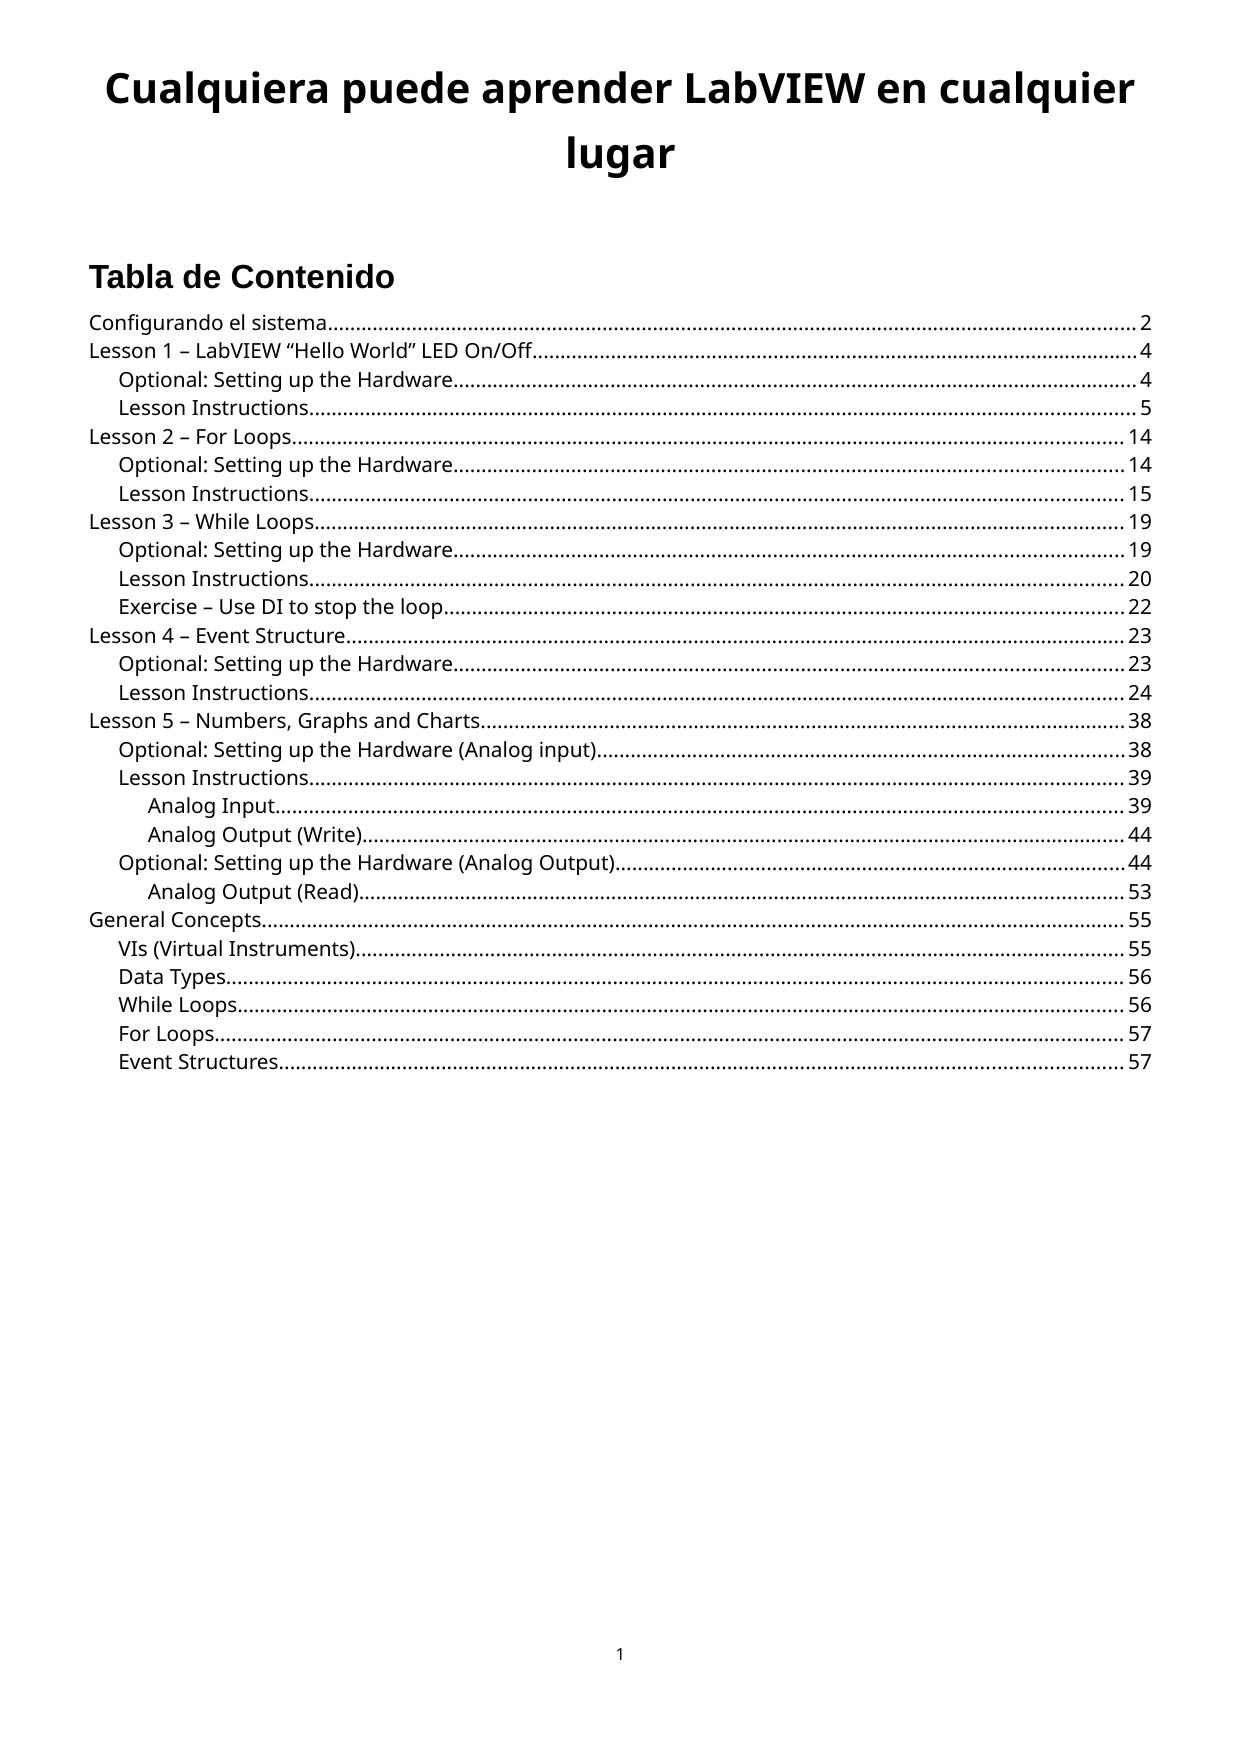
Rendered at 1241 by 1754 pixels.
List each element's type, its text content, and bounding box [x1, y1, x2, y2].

text Lesson 1 – LabVIEW “Hello World” LED On/Off 4 [88, 337, 1152, 365]
text Configurando el sistema 2 [88, 308, 1152, 337]
text Lesson Instructions 20 [118, 564, 1152, 592]
text VIs (Virtual Instruments) 55 [118, 934, 1152, 962]
text Data Types 56 [118, 962, 1152, 991]
text Optional: Setting up the Hardware (Analog Output) 44 [118, 848, 1152, 877]
text Optional: Setting up the Hardware 23 [118, 649, 1152, 678]
text Lesson Instructions 24 [118, 678, 1152, 706]
text Optional: Setting up the Hardware (Analog input) 38 [118, 735, 1152, 763]
text Optional: Setting up the Hardware 4 [118, 365, 1152, 393]
text Lesson 3 – While Loops 19 [88, 507, 1152, 536]
text General Concepts 55 [88, 905, 1152, 934]
text Lesson Instructions 5 [118, 393, 1152, 422]
text Lesson 5 – Numbers, Graphs and Charts 38 [88, 706, 1152, 735]
text Lesson Instructions 15 [118, 479, 1152, 507]
text Lesson 4 – Event Structure 23 [88, 621, 1152, 649]
text Lesson 2 – For Loops 14 [88, 422, 1152, 450]
text For Loops 57 [118, 1019, 1152, 1047]
text Lesson Instructions 39 [118, 763, 1152, 792]
text Optional: Setting up the Hardware 19 [118, 536, 1152, 564]
text Optional: Setting up the Hardware 14 [118, 450, 1152, 479]
text Analog Input 39 [148, 792, 1152, 820]
text While Loops 56 [118, 991, 1152, 1019]
text Analog Output (Read) 53 [148, 877, 1152, 905]
text Analog Output (Write) 44 [148, 820, 1152, 848]
text Exercise – Use DI to stop the loop 22 [118, 592, 1152, 621]
subtitle Tabla de Contenido [88, 257, 1152, 296]
text Event Structures 57 [118, 1047, 1152, 1076]
